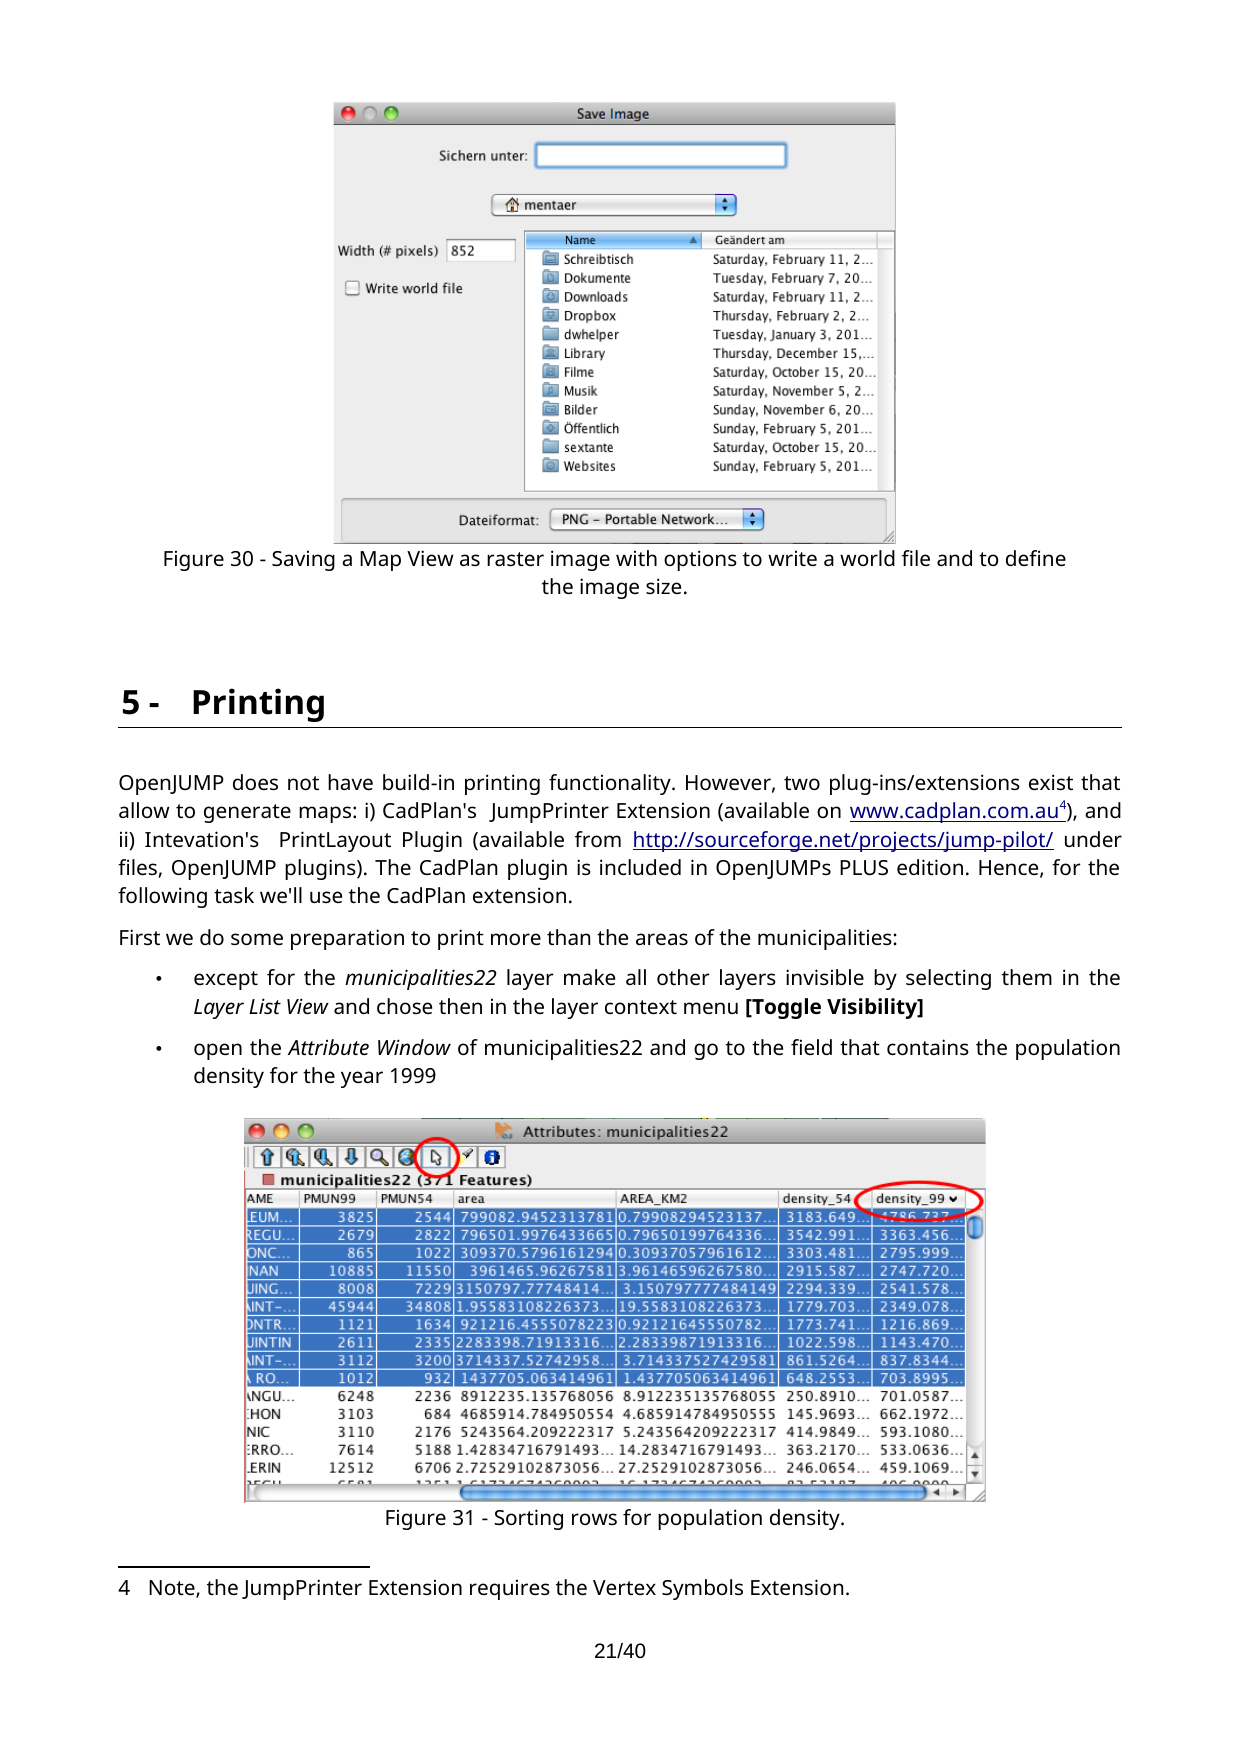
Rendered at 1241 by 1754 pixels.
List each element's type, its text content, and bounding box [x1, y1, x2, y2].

list except for the municipalities22 layer make all other layers invisible by selecting them in the Layer List View and chose then in the layer context menu [Toggle Visibility] [156, 963, 1122, 1020]
list Figure 31 - Sorting rows for population density. [176, 1131, 1053, 1531]
text Note, the JumpPrinter Extension requires the Vertex Symbols Extension. [118, 1573, 1122, 1602]
list open the Attribute Window of municipalities22 and go to the field that contains the population density for the year 1999 [156, 1033, 1122, 1090]
subtitle Printing [118, 676, 1122, 727]
text First we do some preparation to print more than the areas of the municipalities: [118, 923, 1122, 951]
picture [244, 1118, 986, 1503]
list [160, 1109, 1070, 1540]
picture [333, 102, 896, 544]
text Figure 30 - Saving a Map View as raster image with options to write a world file and to define the image size. [154, 114, 1075, 601]
text OpenJUMP does not have build-in printing functionality. However, two plug-ins/extensions exist that allow to generate maps: i) CadPlan's JumpPrinter Extension (available on www.cadplan.com.au), and ii) Intevation's PrintLayout Plugin (available from http://sourceforge.net/projects/jump-pilot/ under files, OpenJUMP plugins). The CadPlan plugin is included in OpenJUMPs PLUS edition. Hence, for the following task we'll use the CadPlan extension. [118, 768, 1122, 910]
